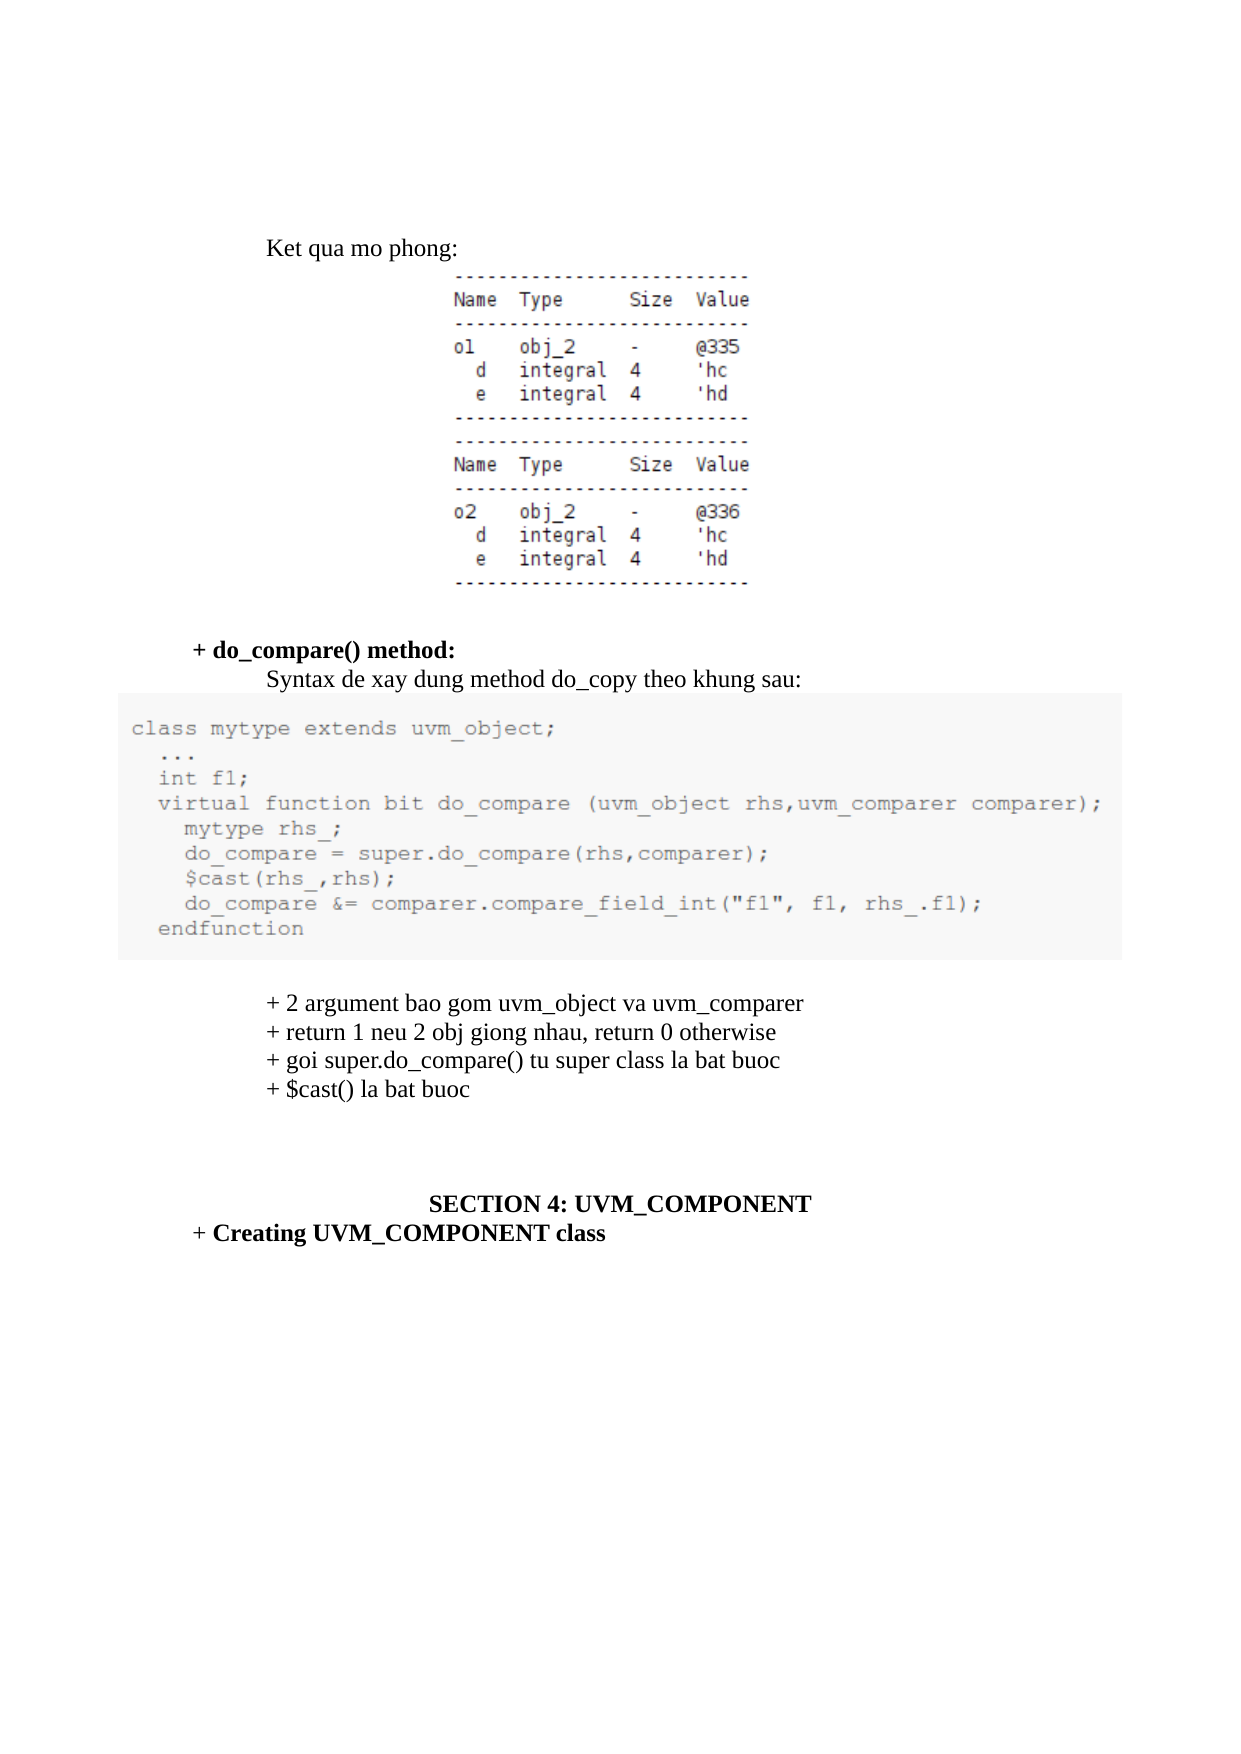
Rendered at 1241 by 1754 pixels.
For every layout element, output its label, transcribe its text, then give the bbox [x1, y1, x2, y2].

picture [449, 261, 791, 594]
text + goi super.do_compare() tu super class la bat buoc [118, 1046, 1122, 1074]
text + do_compare() method: [118, 636, 1122, 664]
text Ket qua mo phong: [118, 233, 1122, 262]
text + 2 argument bao gom uvm_object va uvm_comparer [118, 988, 1122, 1017]
text + return 1 neu 2 obj giong nhau, return 0 otherwise [118, 1017, 1122, 1046]
text + $cast() la bat buoc [118, 1074, 1122, 1103]
picture [118, 693, 1123, 960]
text Syntax de xay dung method do_copy theo khung sau: [118, 664, 1122, 693]
text SECTION 4: UVM_COMPONENT [118, 1189, 1122, 1218]
text + Creating UVM_COMPONENT class [118, 1218, 1122, 1247]
